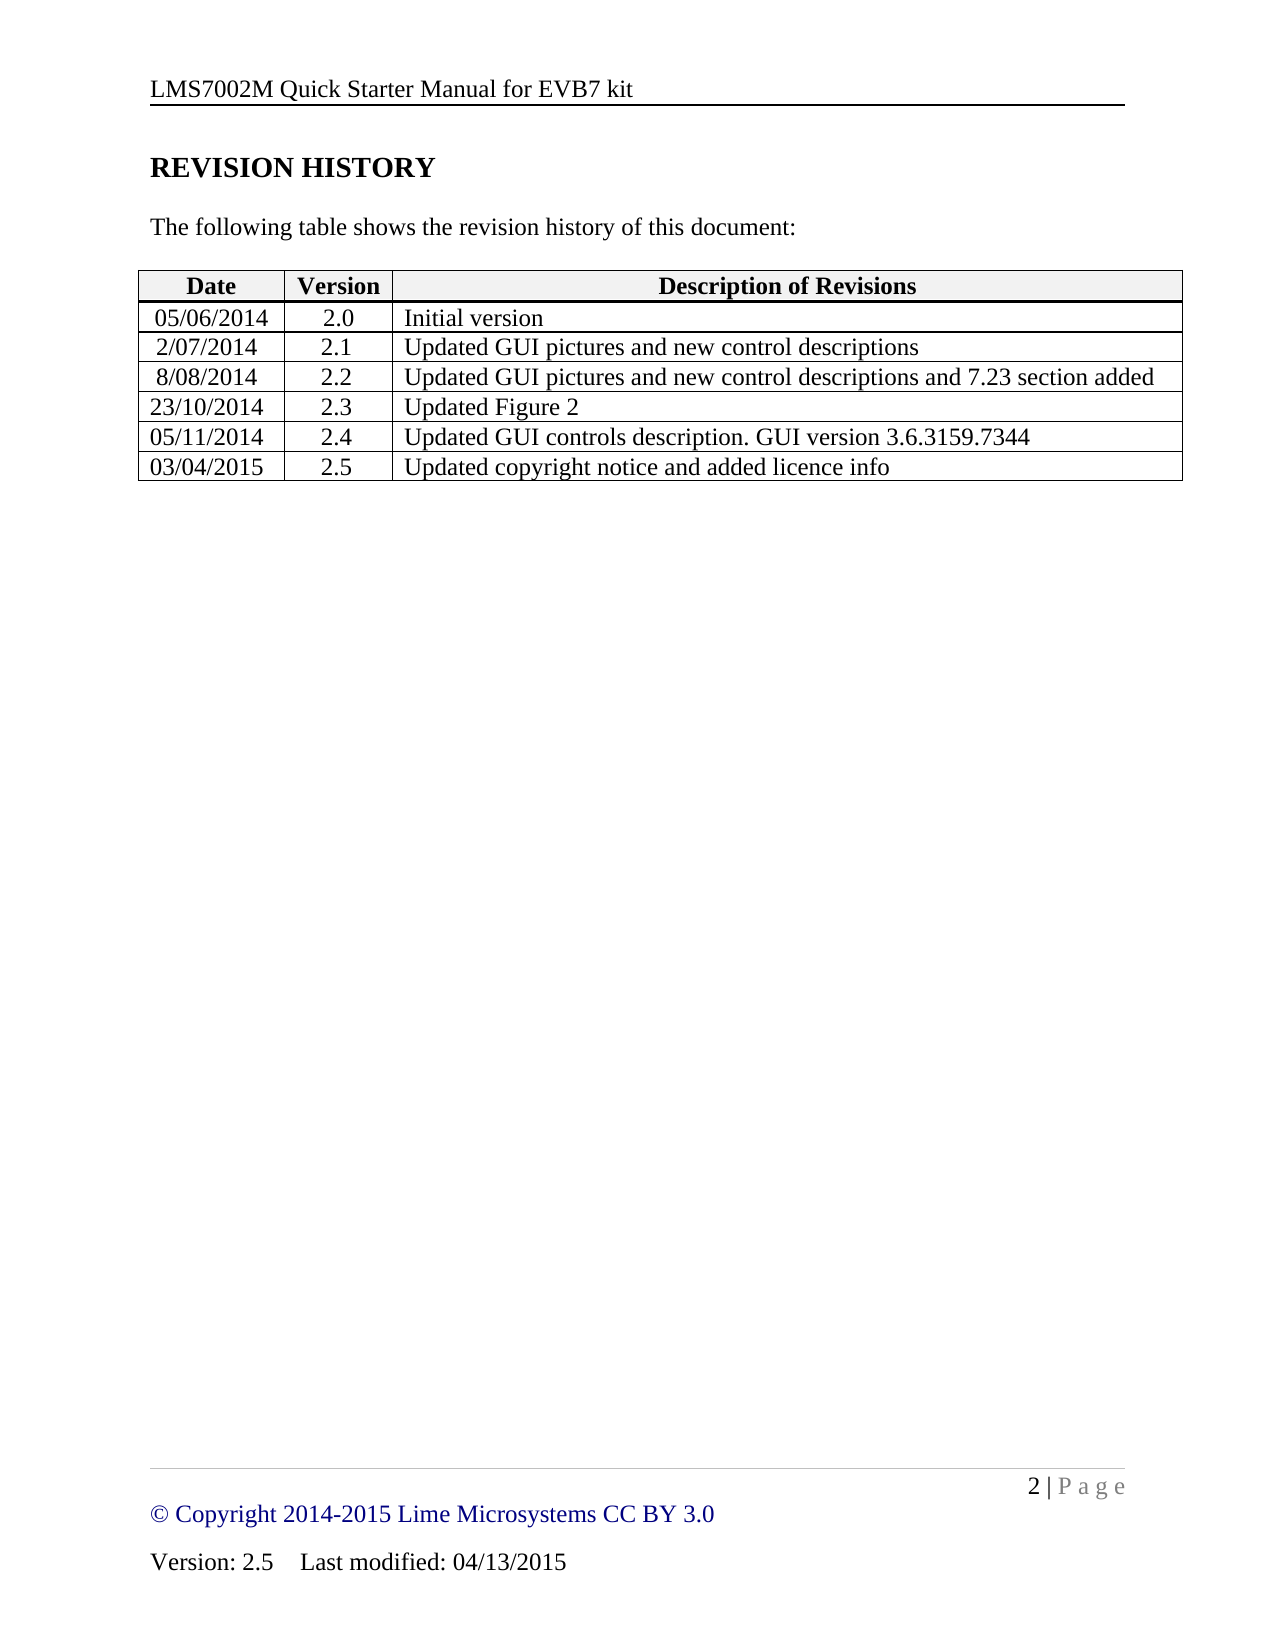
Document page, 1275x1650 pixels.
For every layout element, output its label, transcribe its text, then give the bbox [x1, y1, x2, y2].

table_cell 2.3 [285, 392, 392, 421]
table_header Date [139, 271, 284, 299]
table_header Description of Revisions [393, 271, 1182, 299]
table_cell Updated GUI controls description. GUI version 3.6.3159.7344 [393, 422, 1182, 451]
table_cell Updated GUI pictures and new control descriptions [393, 333, 1182, 361]
table_cell 2/07/2014 [139, 333, 284, 361]
table_cell 2.4 [285, 422, 392, 451]
table_cell Updated copyright notice and added licence info [393, 452, 1182, 480]
table_header Version [285, 271, 392, 299]
text REVISION HISTORY [150, 150, 1125, 183]
table_cell 2.1 [285, 333, 392, 361]
table_cell 03/04/2015 [139, 452, 284, 480]
table_cell 2.5 [285, 452, 392, 480]
table_cell 2.2 [285, 362, 392, 391]
text The following table shows the revision history of this document: [150, 212, 1125, 241]
table_cell Initial version [393, 303, 1182, 331]
table_cell 23/10/2014 [139, 392, 284, 421]
table_cell Updated GUI pictures and new control descriptions and 7.23 section added [393, 362, 1182, 391]
table_cell Updated Figure 2 [393, 392, 1182, 421]
table_cell 05/11/2014 [139, 422, 284, 451]
table_cell 8/08/2014 [139, 362, 284, 391]
table_cell 2.0 [285, 303, 392, 331]
table_cell 05/06/2014 [139, 303, 284, 331]
